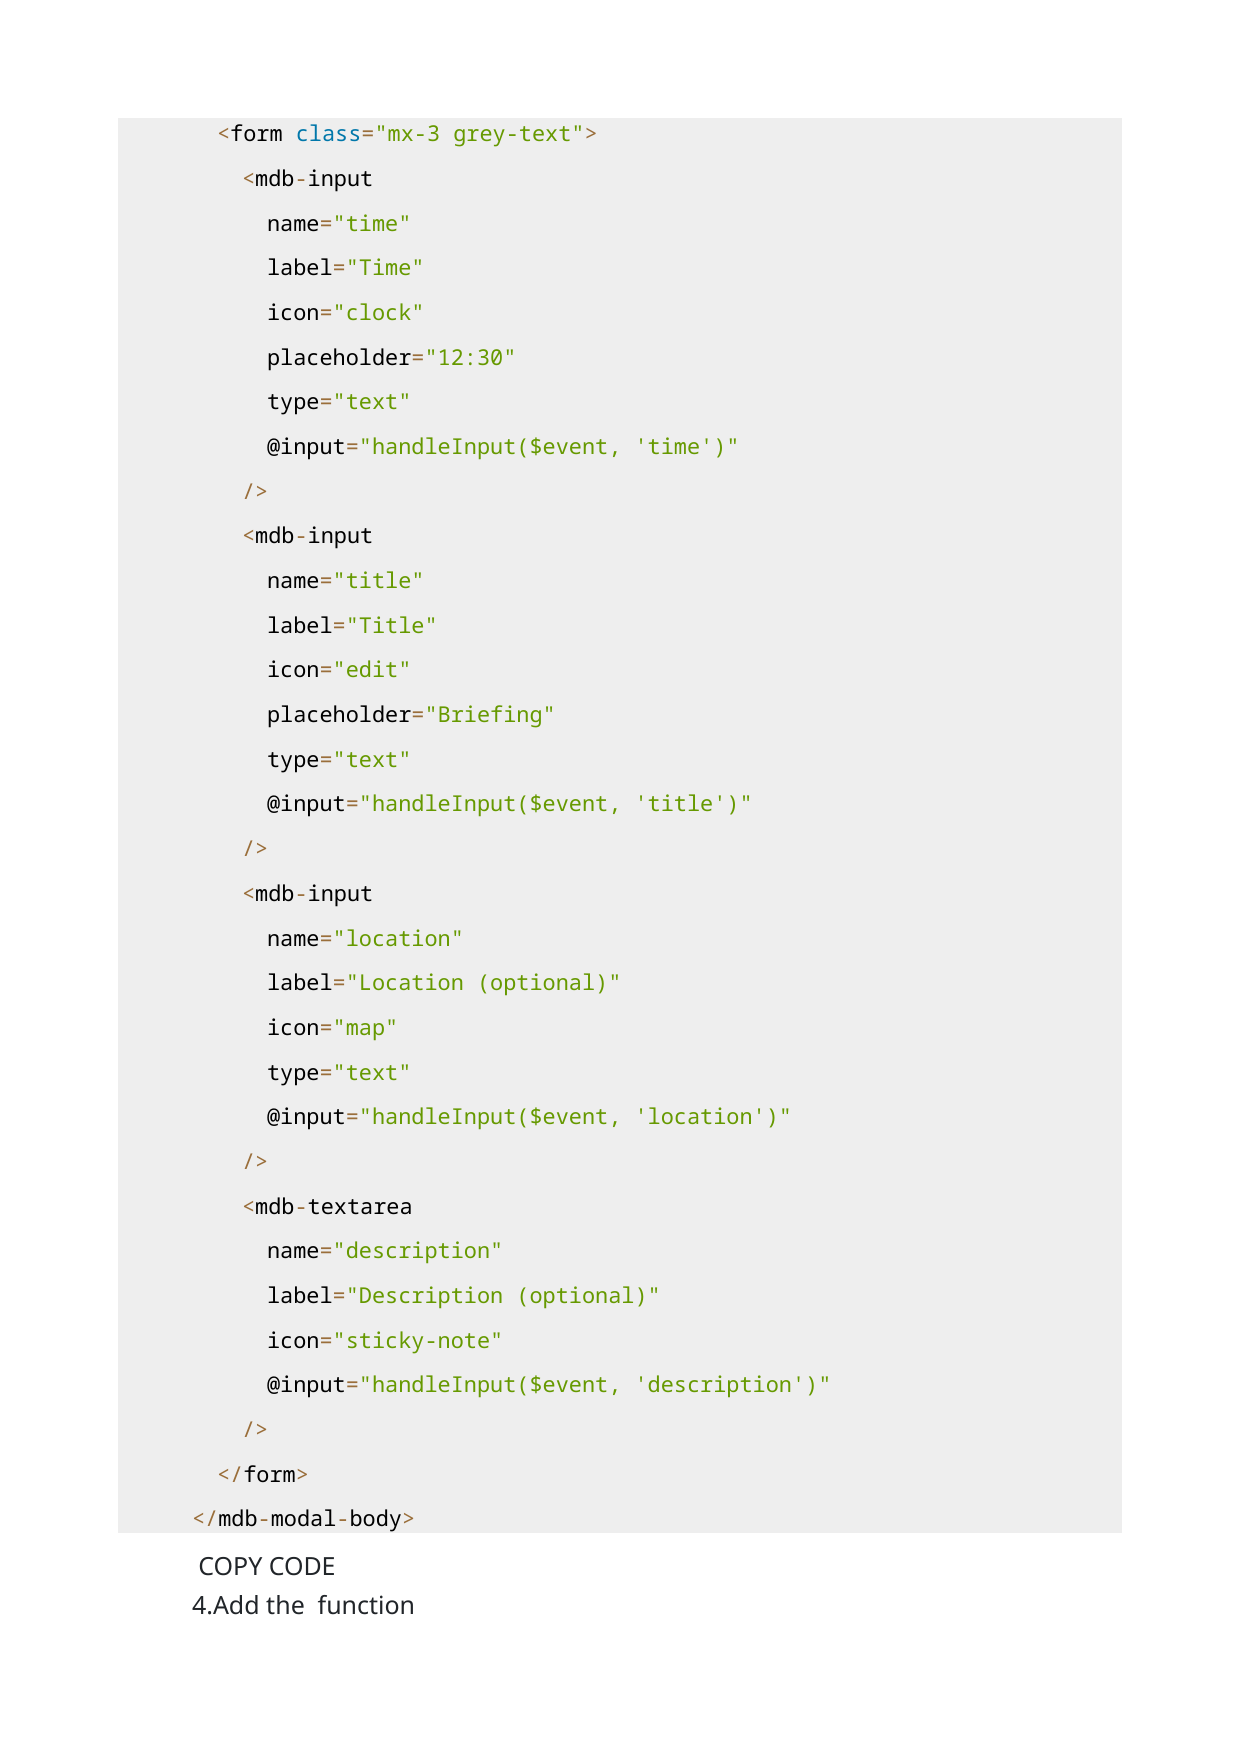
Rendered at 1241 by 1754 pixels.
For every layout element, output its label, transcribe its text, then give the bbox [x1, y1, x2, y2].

list icon="clock" [118, 297, 1122, 327]
list type="text" [118, 1057, 1122, 1086]
list label="Description (optional)" [118, 1280, 1122, 1310]
list /> [118, 476, 1122, 505]
list <form class="mx-3 grey-text"> [118, 118, 1122, 148]
list type="text" [118, 744, 1122, 773]
list @input="handleInput($event, 'description')" [118, 1369, 1122, 1399]
list <mdb-input [118, 520, 1122, 550]
list <mdb-input [118, 878, 1122, 908]
list type="text" [118, 386, 1122, 416]
list name="location" [118, 922, 1122, 952]
list placeholder="12:30" [118, 342, 1122, 371]
list placeholder="Briefing" [118, 699, 1122, 729]
list label="Title" [118, 610, 1122, 639]
list /> [118, 1146, 1122, 1176]
list @input="handleInput($event, 'location')" [118, 1101, 1122, 1131]
list name="title" [118, 565, 1122, 595]
list icon="edit" [118, 654, 1122, 684]
list icon="sticky-note" [118, 1325, 1122, 1354]
list Add the function [118, 1587, 1122, 1621]
list /> [118, 1414, 1122, 1444]
list <mdb-input [118, 163, 1122, 193]
list COPY CODE [118, 1548, 1122, 1582]
list <mdb-textarea [118, 1191, 1122, 1220]
list /> [118, 833, 1122, 863]
list name="description" [118, 1235, 1122, 1265]
list </form> [118, 1459, 1122, 1488]
list </mdb-modal-body> [118, 1503, 1122, 1533]
list name="time" [118, 207, 1122, 237]
list label="Time" [118, 252, 1122, 282]
list icon="map" [118, 1012, 1122, 1042]
list @input="handleInput($event, 'time')" [118, 431, 1122, 461]
list label="Location (optional)" [118, 967, 1122, 997]
list @input="handleInput($event, 'title')" [118, 788, 1122, 818]
